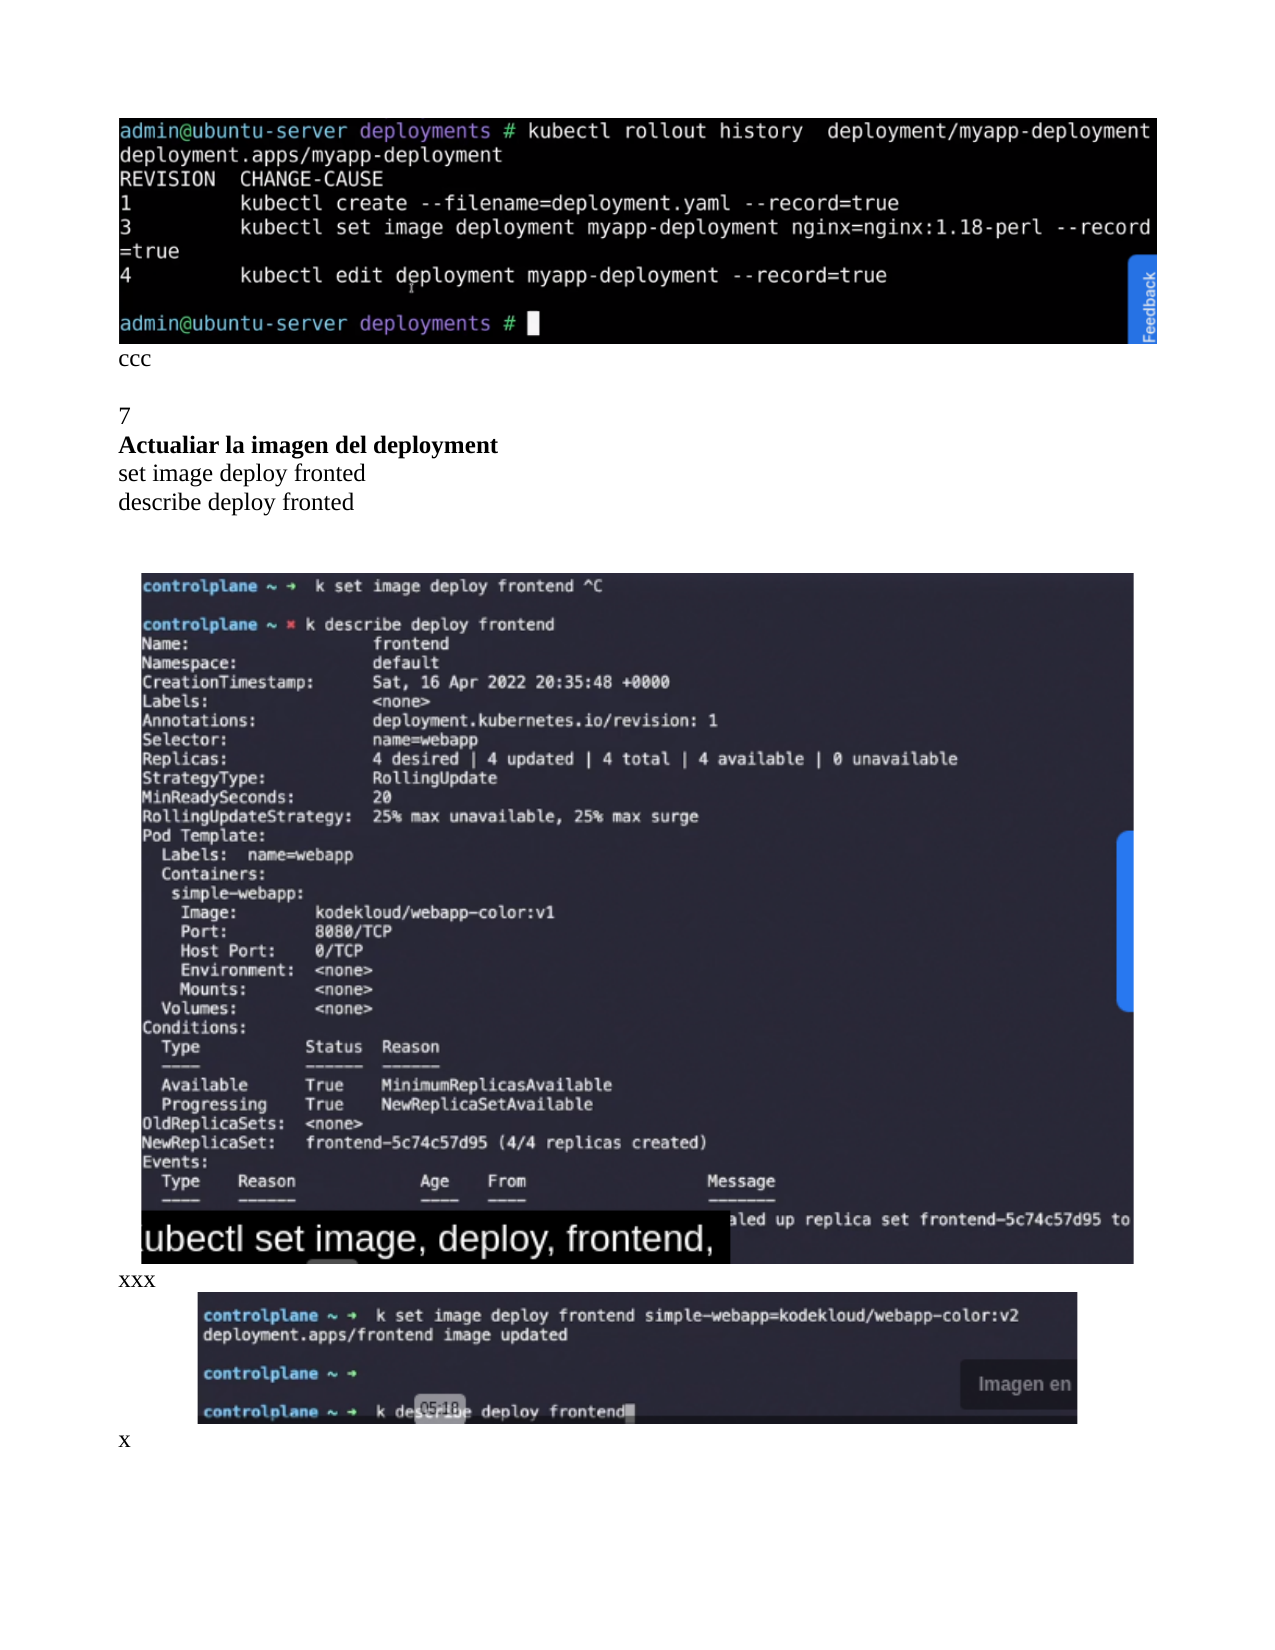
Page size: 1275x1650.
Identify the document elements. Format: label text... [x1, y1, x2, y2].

text Actualiar la imagen del deployment [118, 430, 1157, 458]
picture [197, 1292, 1078, 1424]
text x [118, 1293, 1157, 1453]
text xxx [118, 573, 1157, 1293]
text set image deploy fronted [118, 458, 1157, 487]
text 7 [118, 401, 1157, 430]
text ccc [118, 344, 1157, 372]
picture [118, 118, 1157, 344]
text describe deploy fronted [118, 487, 1157, 516]
picture [141, 573, 1134, 1264]
